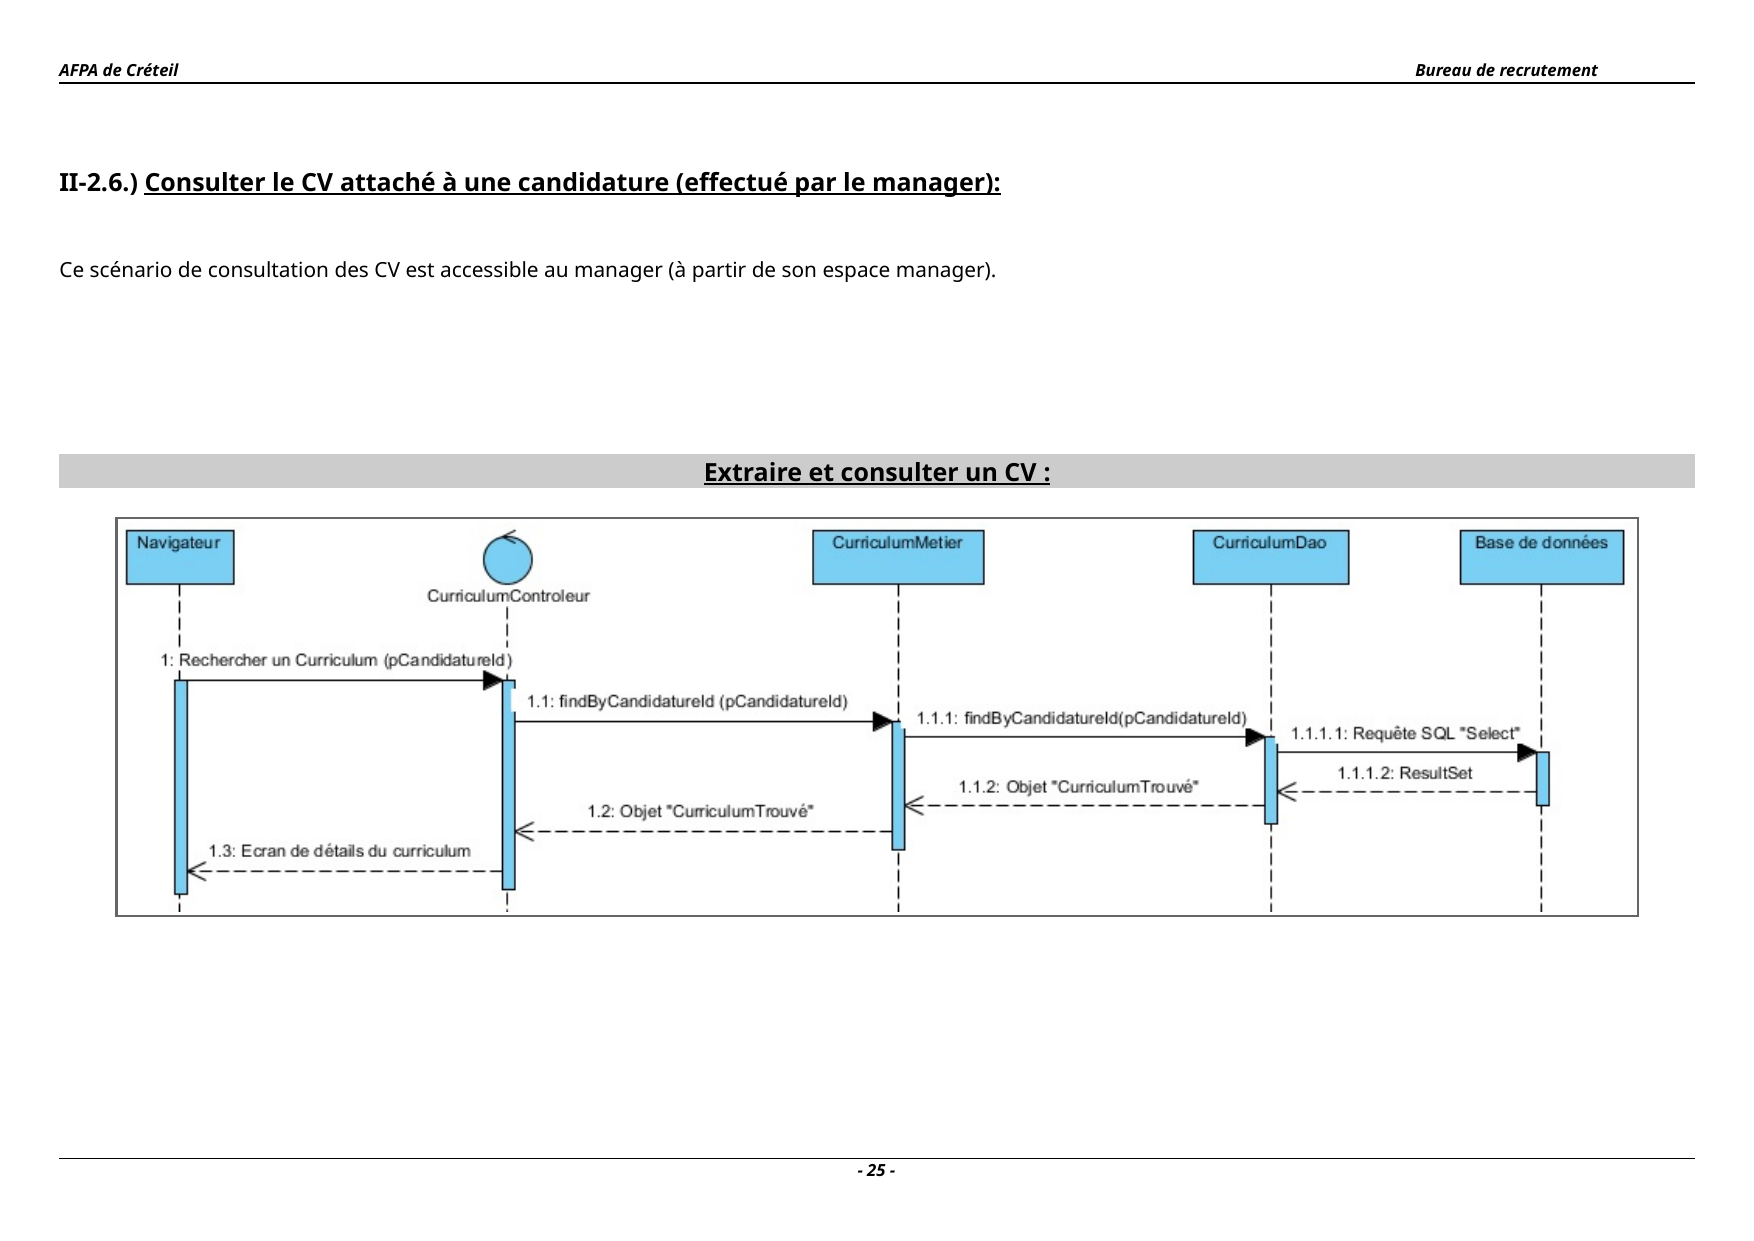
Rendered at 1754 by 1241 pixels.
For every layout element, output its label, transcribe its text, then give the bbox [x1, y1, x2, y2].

text Ce scénario de consultation des CV est accessible au manager (à partir de son espace manager). [59, 255, 1695, 284]
text Extraire et consulter un CV : [59, 454, 1695, 488]
picture [120, 522, 1634, 912]
text II-2.6.) Consulter le CV attaché à une candidature (effectué par le manager): [59, 164, 1695, 198]
